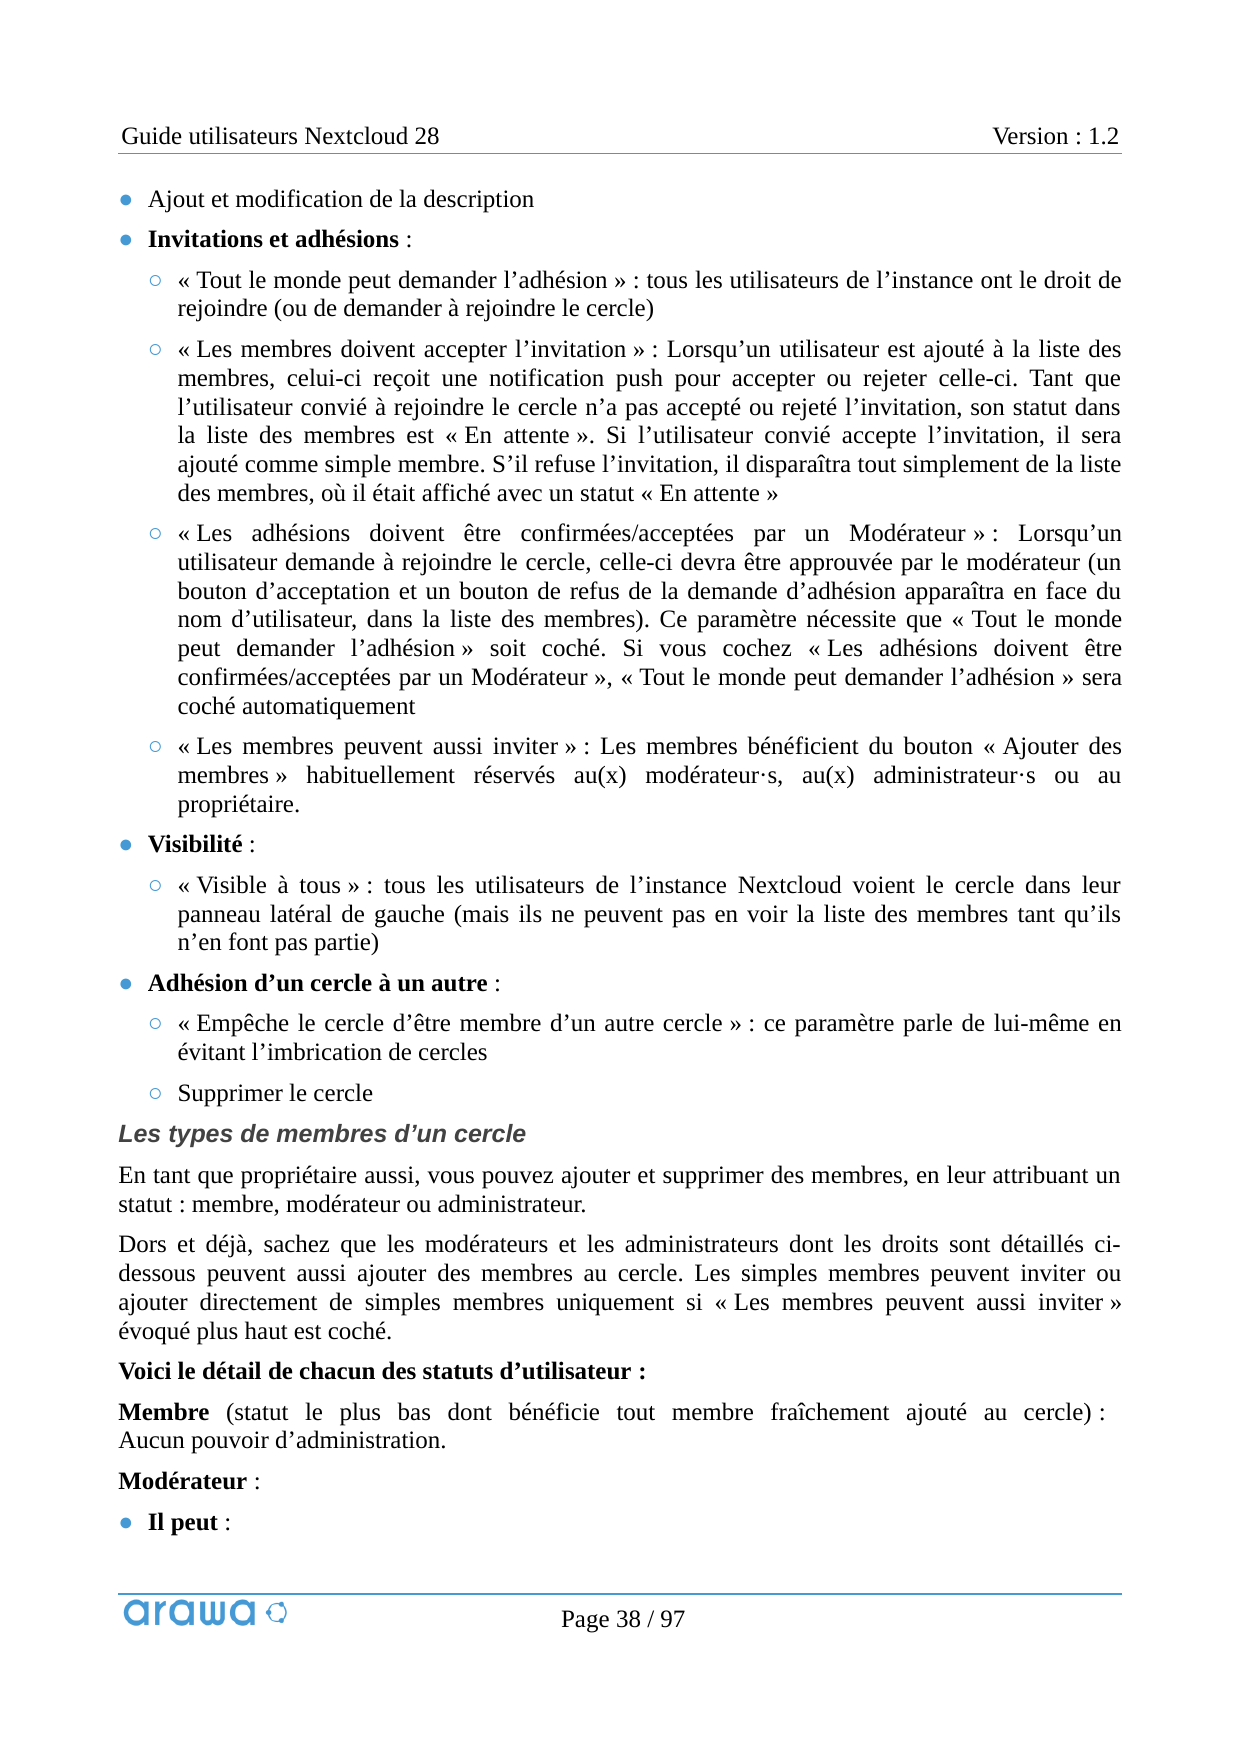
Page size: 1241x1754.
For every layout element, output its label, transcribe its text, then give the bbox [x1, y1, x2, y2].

picture [121, 1597, 290, 1628]
list Il peut : [118, 1507, 1122, 1535]
list « Empêche le cercle d’être membre d’un autre cercle » : ce paramètre parle de lui-même en évitant l’imbrication de cercles [148, 1008, 1122, 1066]
text Voici le détail de chacun des statuts d’utilisateur : [118, 1356, 1122, 1385]
list « Les adhésions doivent être confirmées/acceptées par un Modérateur » : Lorsqu’un utilisateur demande à rejoindre le cercle, celle-ci devra être approuvée par le modérateur (un bouton d’acceptation et un bouton de refus de la demande d’adhésion apparaîtra en face du nom d’utilisateur, dans la liste des membres). Ce paramètre nécessite que « Tout le monde peut demander l’adhésion » soit coché. Si vous cochez « Les adhésions doivent être confirmées/acceptées par un Modérateur », « Tout le monde peut demander l’adhésion » sera coché automatiquement [148, 518, 1122, 719]
list « Visible à tous » : tous les utilisateurs de l’instance Nextcloud voient le cercle dans leur panneau latéral de gauche (mais ils ne peuvent pas en voir la liste des membres tant qu’ils n’en font pas partie) [148, 870, 1122, 956]
text En tant que propriétaire aussi, vous pouvez ajouter et supprimer des membres, en leur attribuant un statut : membre, modérateur ou administrateur. [118, 1160, 1122, 1218]
list Ajout et modification de la description [118, 184, 1122, 212]
text Modérateur : [118, 1466, 1122, 1495]
list Visibilité : [118, 829, 1122, 858]
text Membre (statut le plus bas dont bénéficie tout membre fraîchement ajouté au cercle) : Aucun pouvoir d’administration. [118, 1397, 1122, 1454]
list « Tout le monde peut demander l’adhésion » : tous les utilisateurs de l’instance ont le droit de rejoindre (ou de demander à rejoindre le cercle) [148, 265, 1122, 322]
list Adhésion d’un cercle à un autre : [118, 968, 1122, 997]
list « Les membres peuvent aussi inviter » : Les membres bénéficient du bouton « Ajouter des membres » habituellement réservés au(x) modérateur·s, au(x) administrateur·s ou au propriétaire. [148, 731, 1122, 818]
subtitle Les types de membres d’un cercle [118, 1119, 1122, 1148]
list « Les membres doivent accepter l’invitation » : Lorsqu’un utilisateur est ajouté à la liste des membres, celui-ci reçoit une notification push pour accepter ou rejeter celle-ci. Tant que l’utilisateur convié à rejoindre le cercle n’a pas accepté ou rejeté l’invitation, son statut dans la liste des membres est « En attente ». Si l’utilisateur convié accepte l’invitation, il sera ajouté comme simple membre. S’il refuse l’invitation, il disparaîtra tout simplement de la liste des membres, où il était affiché avec un statut « En attente » [148, 334, 1122, 507]
text Dors et déjà, sachez que les modérateurs et les administrateurs dont les droits sont détaillés ci-dessous peuvent aussi ajouter des membres au cercle. Les simples membres peuvent inviter ou ajouter directement de simples membres uniquement si « Les membres peuvent aussi inviter » évoqué plus haut est coché. [118, 1229, 1122, 1344]
list Invitations et adhésions : [118, 224, 1122, 253]
list Supprimer le cercle [148, 1078, 1122, 1106]
